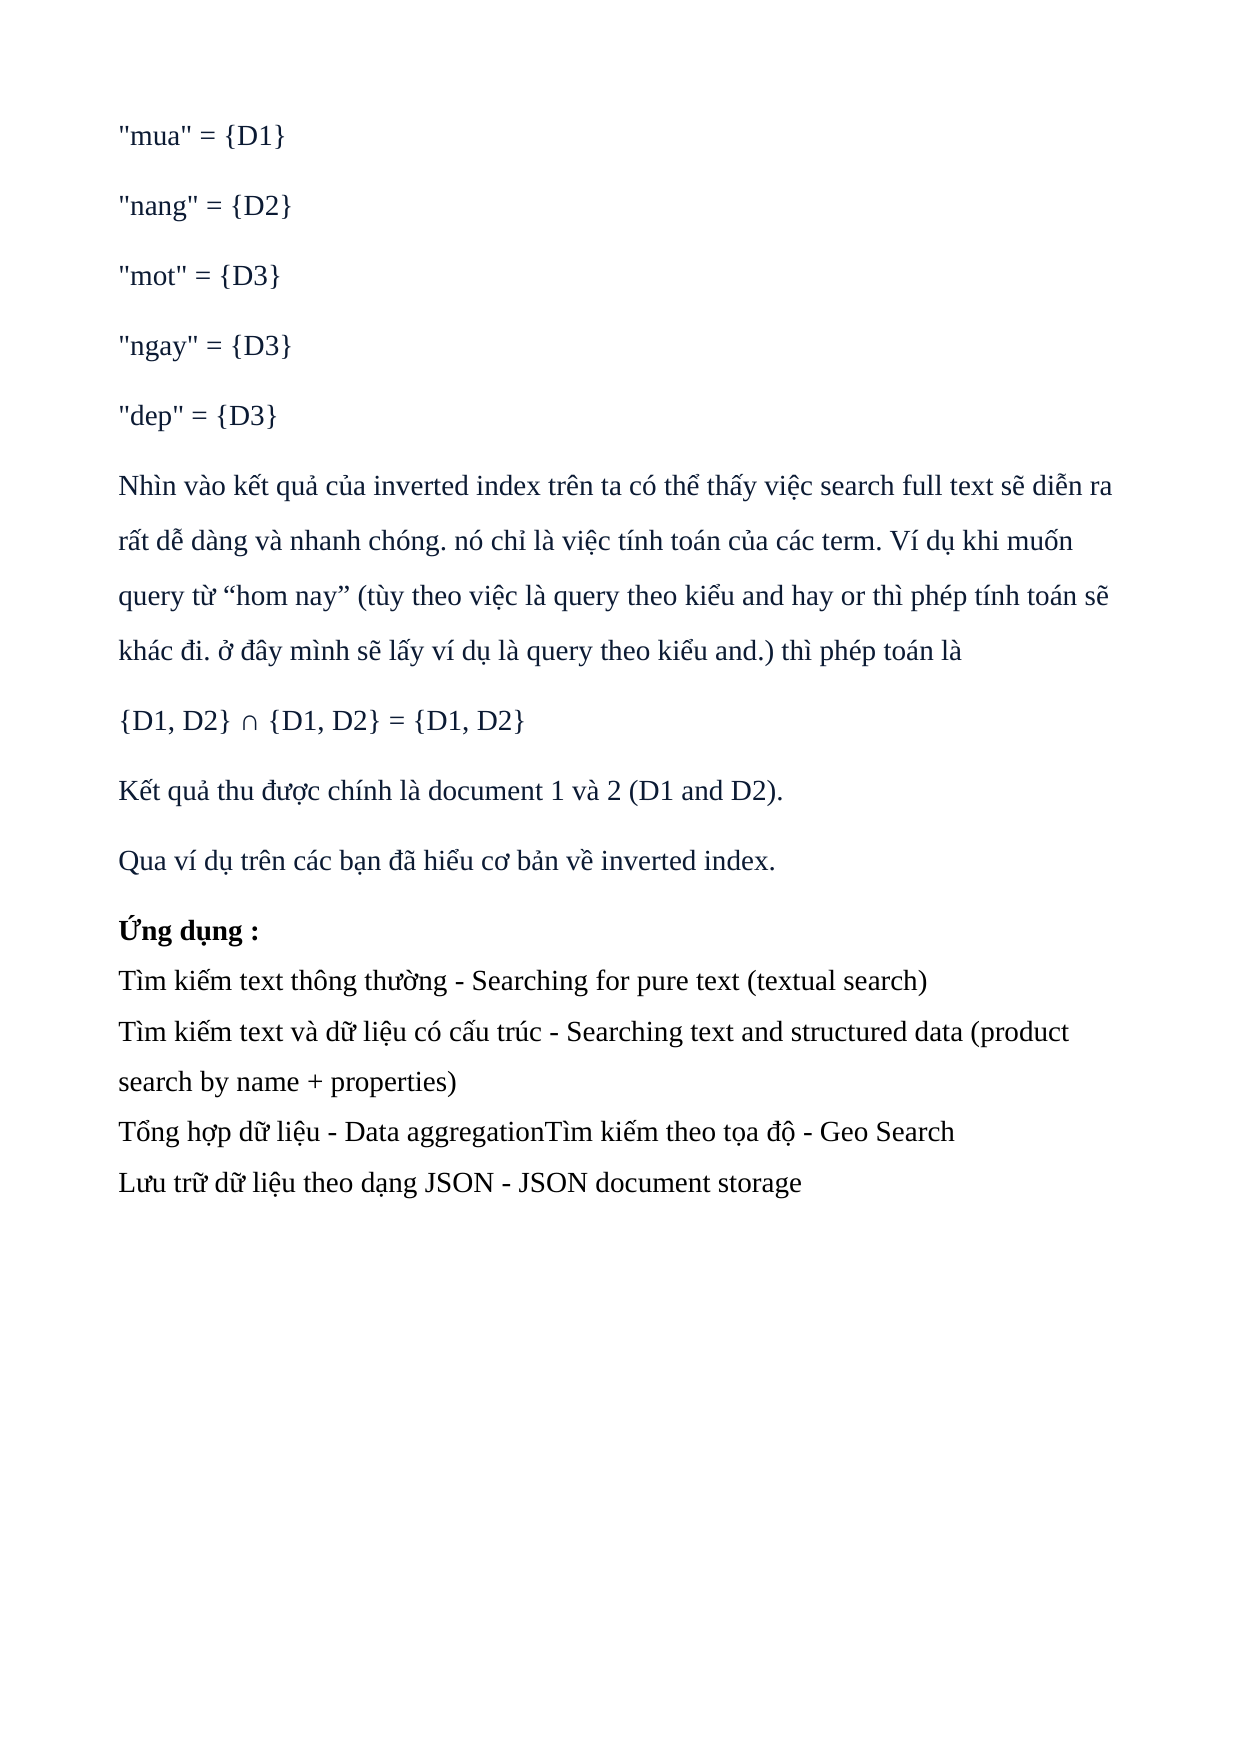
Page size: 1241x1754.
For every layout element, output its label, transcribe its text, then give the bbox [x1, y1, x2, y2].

text Lưu trữ dữ liệu theo dạng JSON - JSON document storage [118, 1165, 1122, 1198]
text Qua ví dụ trên các bạn đã hiểu cơ bản về inverted index. [118, 843, 1122, 877]
text "nang" = {D2} [118, 188, 1122, 222]
text Kết quả thu được chính là document 1 và 2 (D1 and D2). [118, 773, 1122, 807]
text Ứng dụng : [118, 913, 1122, 947]
text Nhìn vào kết quả của inverted index trên ta có thể thấy việc search full text sẽ diễn ra rất dễ dàng và nhanh chóng. nó chỉ là việc tính toán của các term. Ví dụ khi muốn query từ “hom nay” (tùy theo việc là query theo kiểu and hay or thì phép tính toán sẽ khác đi. ở đây mình sẽ lấy ví dụ là query theo kiểu and.) thì phép toán là [118, 468, 1122, 667]
text "mot" = {D3} [118, 258, 1122, 291]
text Tìm kiếm text và dữ liệu có cấu trúc - Searching text and structured data (product search by name + properties) [118, 1014, 1122, 1098]
text "mua" = {D1} [118, 118, 1122, 152]
text {D1, D2} ∩ {D1, D2} = {D1, D2} [118, 703, 1122, 737]
text "dep" = {D3} [118, 398, 1122, 431]
text Tổng hợp dữ liệu - Data aggregationTìm kiếm theo tọa độ - Geo Search [118, 1114, 1122, 1148]
text "ngay" = {D3} [118, 328, 1122, 361]
text Tìm kiếm text thông thường - Searching for pure text (textual search) [118, 963, 1122, 997]
